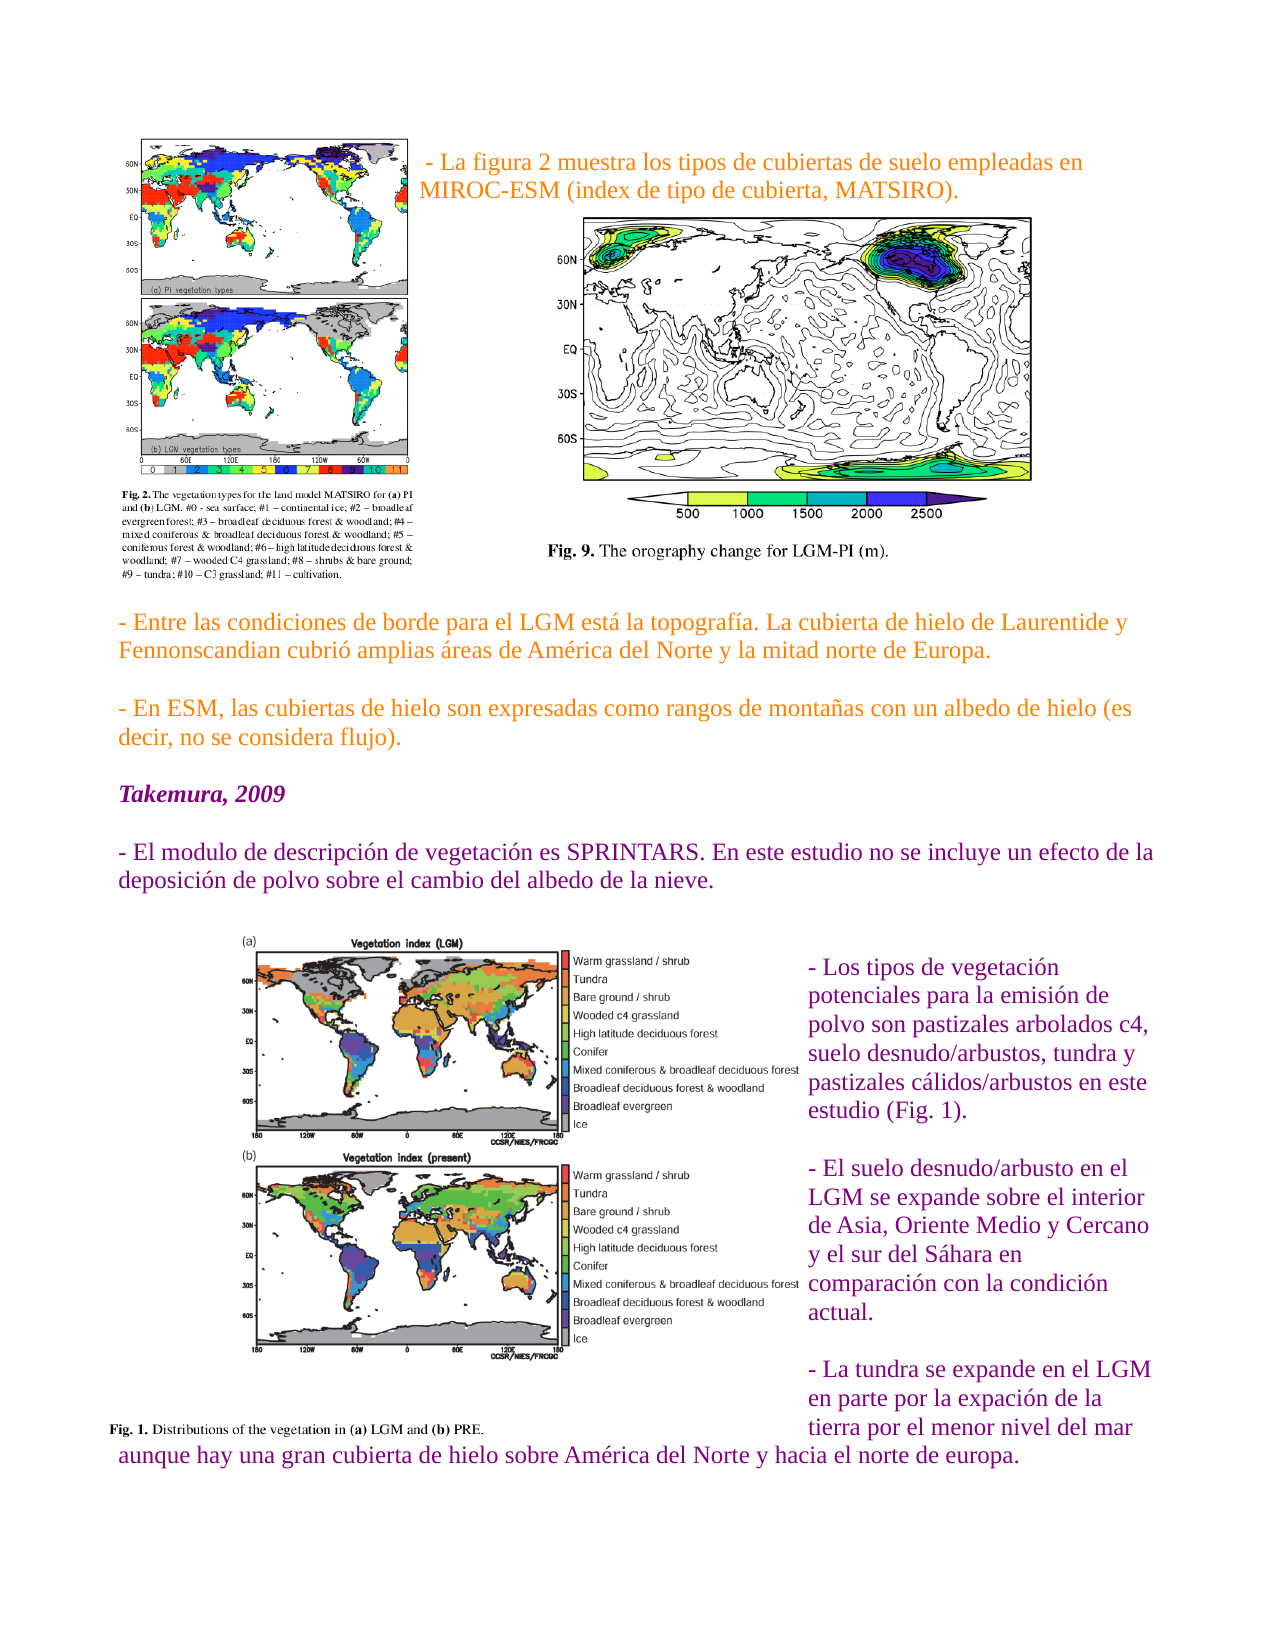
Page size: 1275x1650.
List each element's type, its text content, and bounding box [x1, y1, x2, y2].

text - Entre las condiciones de borde para el LGM está la topografía. La cubierta de hielo de Laurentide y Fennonscandian cubrió amplias áreas de América del Norte y la mitad norte de Europa. [118, 607, 1157, 664]
picture [114, 133, 419, 581]
text - En ESM, las cubiertas de hielo son expresadas como rangos de montañas con un albedo de hielo (es decir, no se considera flujo). [118, 693, 1157, 751]
text - La tundra se expande en el LGM en parte por la expación de la tierra por el menor nivel del mar aunque hay una gran cubierta de hielo sobre América del Norte y hacia el norte de europa. [118, 1354, 1157, 1469]
text Takemura, 2009 [118, 779, 1157, 808]
picture [543, 213, 1039, 563]
text - El modulo de descripción de vegetación es SPRINTARS. En este estudio no se incluye un efecto de la deposición de polvo sobre el cambio del albedo de la nieve. [118, 837, 1157, 894]
text - La figura 2 muestra los tipos de cubiertas de suelo empleadas en MIROC-ESM (index de tipo de cubierta, MATSIRO). [419, 147, 1157, 204]
text - El suelo desnudo/arbusto en el LGM se expande sobre el interior de Asia, Oriente Medio y Cercano y el sur del Sáhara en comparación con la condición actual. [808, 1153, 1157, 1326]
text - Los tipos de vegetación potenciales para la emisión de polvo son pastizales arbolados c4, suelo desnudo/arbustos, tundra y pastizales cálidos/arbustos en este estudio (Fig. 1). [808, 952, 1157, 1124]
picture [107, 931, 808, 1437]
